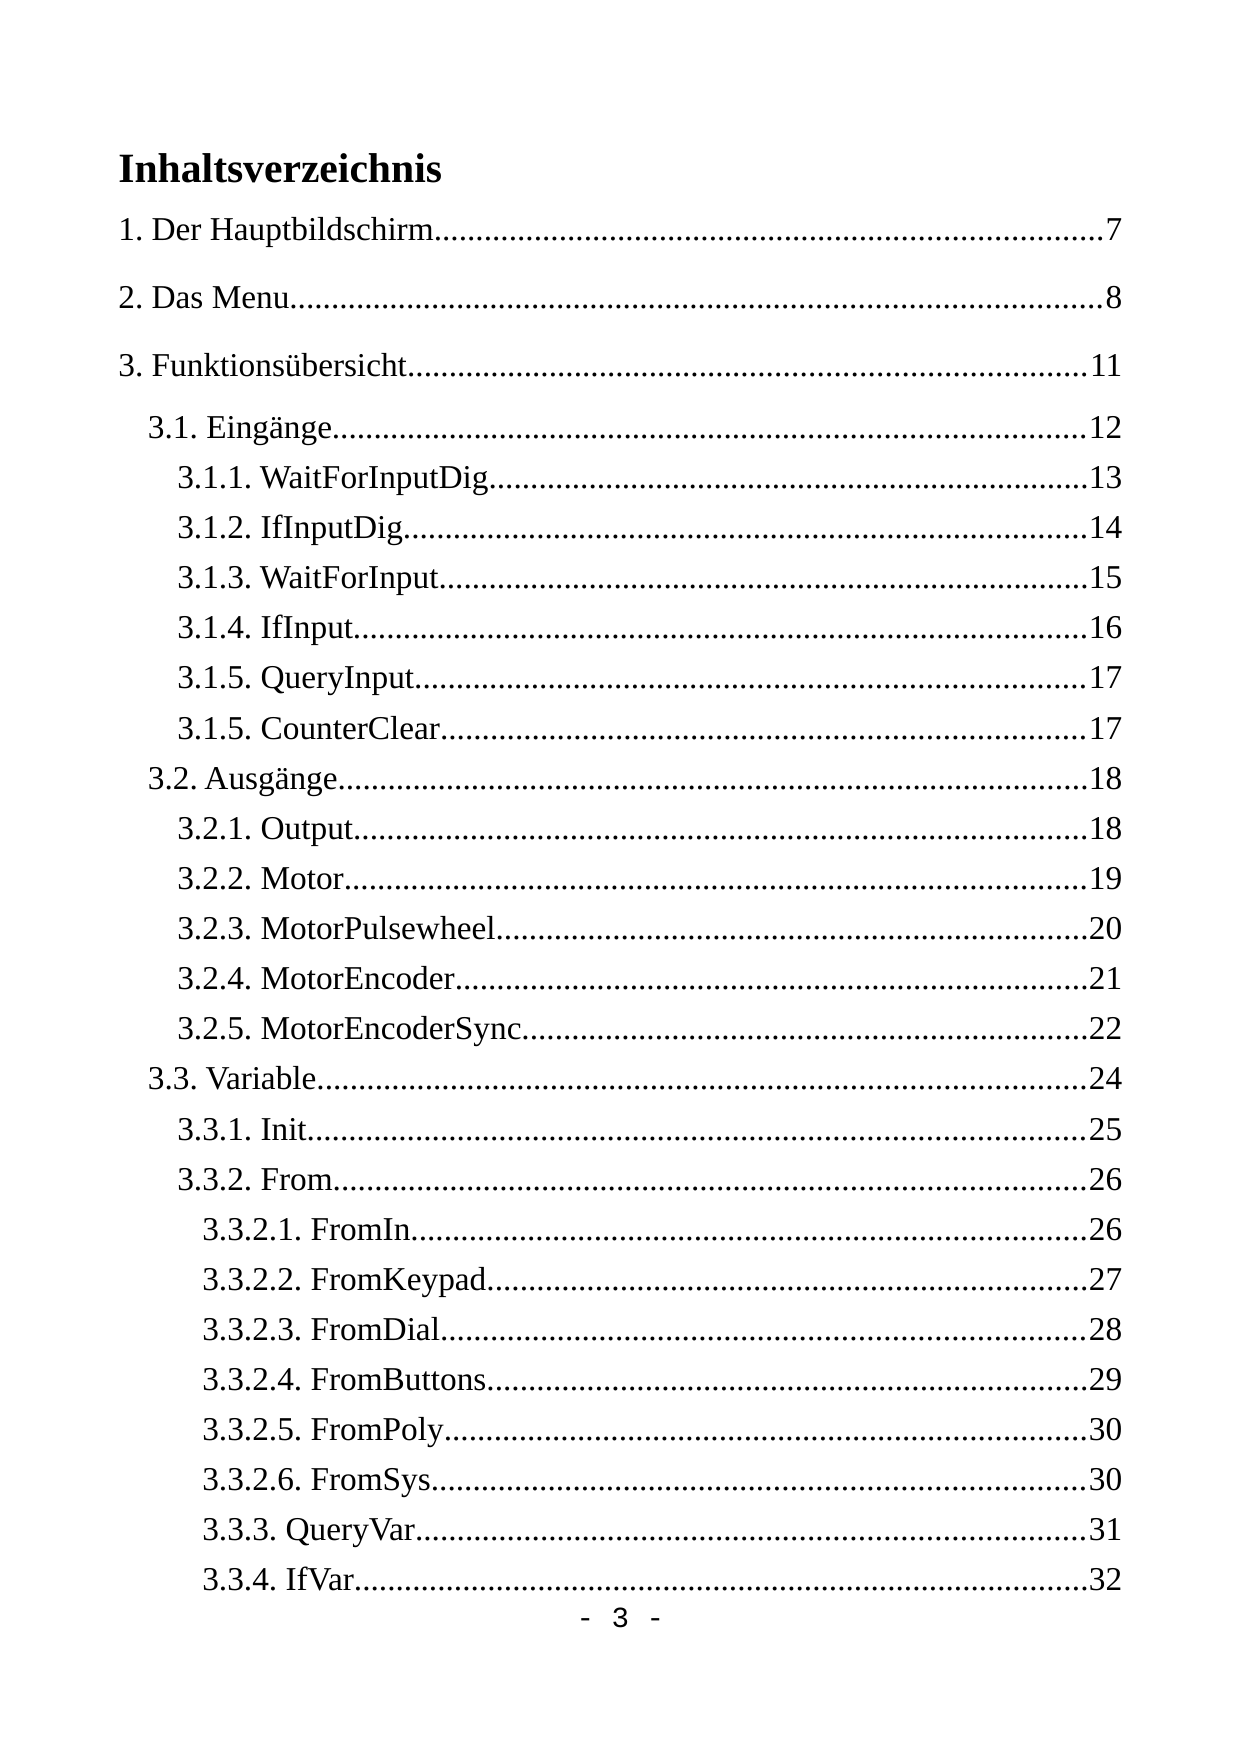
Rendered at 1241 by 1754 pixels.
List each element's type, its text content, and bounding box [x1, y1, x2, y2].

text 3.1.4. IfInput 16 [177, 608, 1122, 646]
text 3.2.4. MotorEncoder 21 [177, 958, 1122, 997]
text 3.2.2. Motor 19 [177, 858, 1122, 897]
text 3.3. Variable 24 [148, 1059, 1122, 1097]
text 3.1.5. QueryInput 17 [177, 658, 1122, 696]
text 3.1.5. CounterClear 17 [177, 708, 1122, 746]
text 3.2.3. MotorPulsewheel 20 [177, 908, 1122, 947]
text 3.3.2.2. FromKeypad 27 [177, 1259, 1122, 1297]
text 2. Das Menu 8 [118, 277, 1122, 316]
text 3.3.2.5. FromPoly 30 [177, 1409, 1122, 1448]
text 3.3.2. From... 26 [177, 1159, 1122, 1197]
text 3.3.2.4. FromButtons 29 [177, 1359, 1122, 1398]
text 3.3.2.6. FromSys 30 [177, 1459, 1122, 1498]
text 3.1.2. IfInputDig 14 [177, 507, 1122, 546]
text 3. Funktionsübersicht 11 [118, 345, 1122, 384]
text 3.3.1. Init 25 [177, 1109, 1122, 1147]
text 3.1. Eingänge 12 [148, 407, 1122, 446]
text 3.3.3. QueryVar 31 [177, 1509, 1122, 1548]
subtitle Inhaltsverzeichnis [118, 143, 1122, 191]
text 1. Der Hauptbildschirm 7 [118, 209, 1122, 248]
text 3.3.2.3. FromDial 28 [177, 1309, 1122, 1347]
text 3.2.1. Output 18 [177, 808, 1122, 846]
text 3.3.2.1. FromIn 26 [177, 1209, 1122, 1247]
text 3.1.3. WaitForInput 15 [177, 558, 1122, 596]
text 3.3.4. IfVar 32 [177, 1560, 1122, 1598]
text 3.2. Ausgänge 18 [148, 758, 1122, 796]
text 3.2.5. MotorEncoderSync 22 [177, 1008, 1122, 1047]
text 3.1.1. WaitForInputDig 13 [177, 457, 1122, 496]
